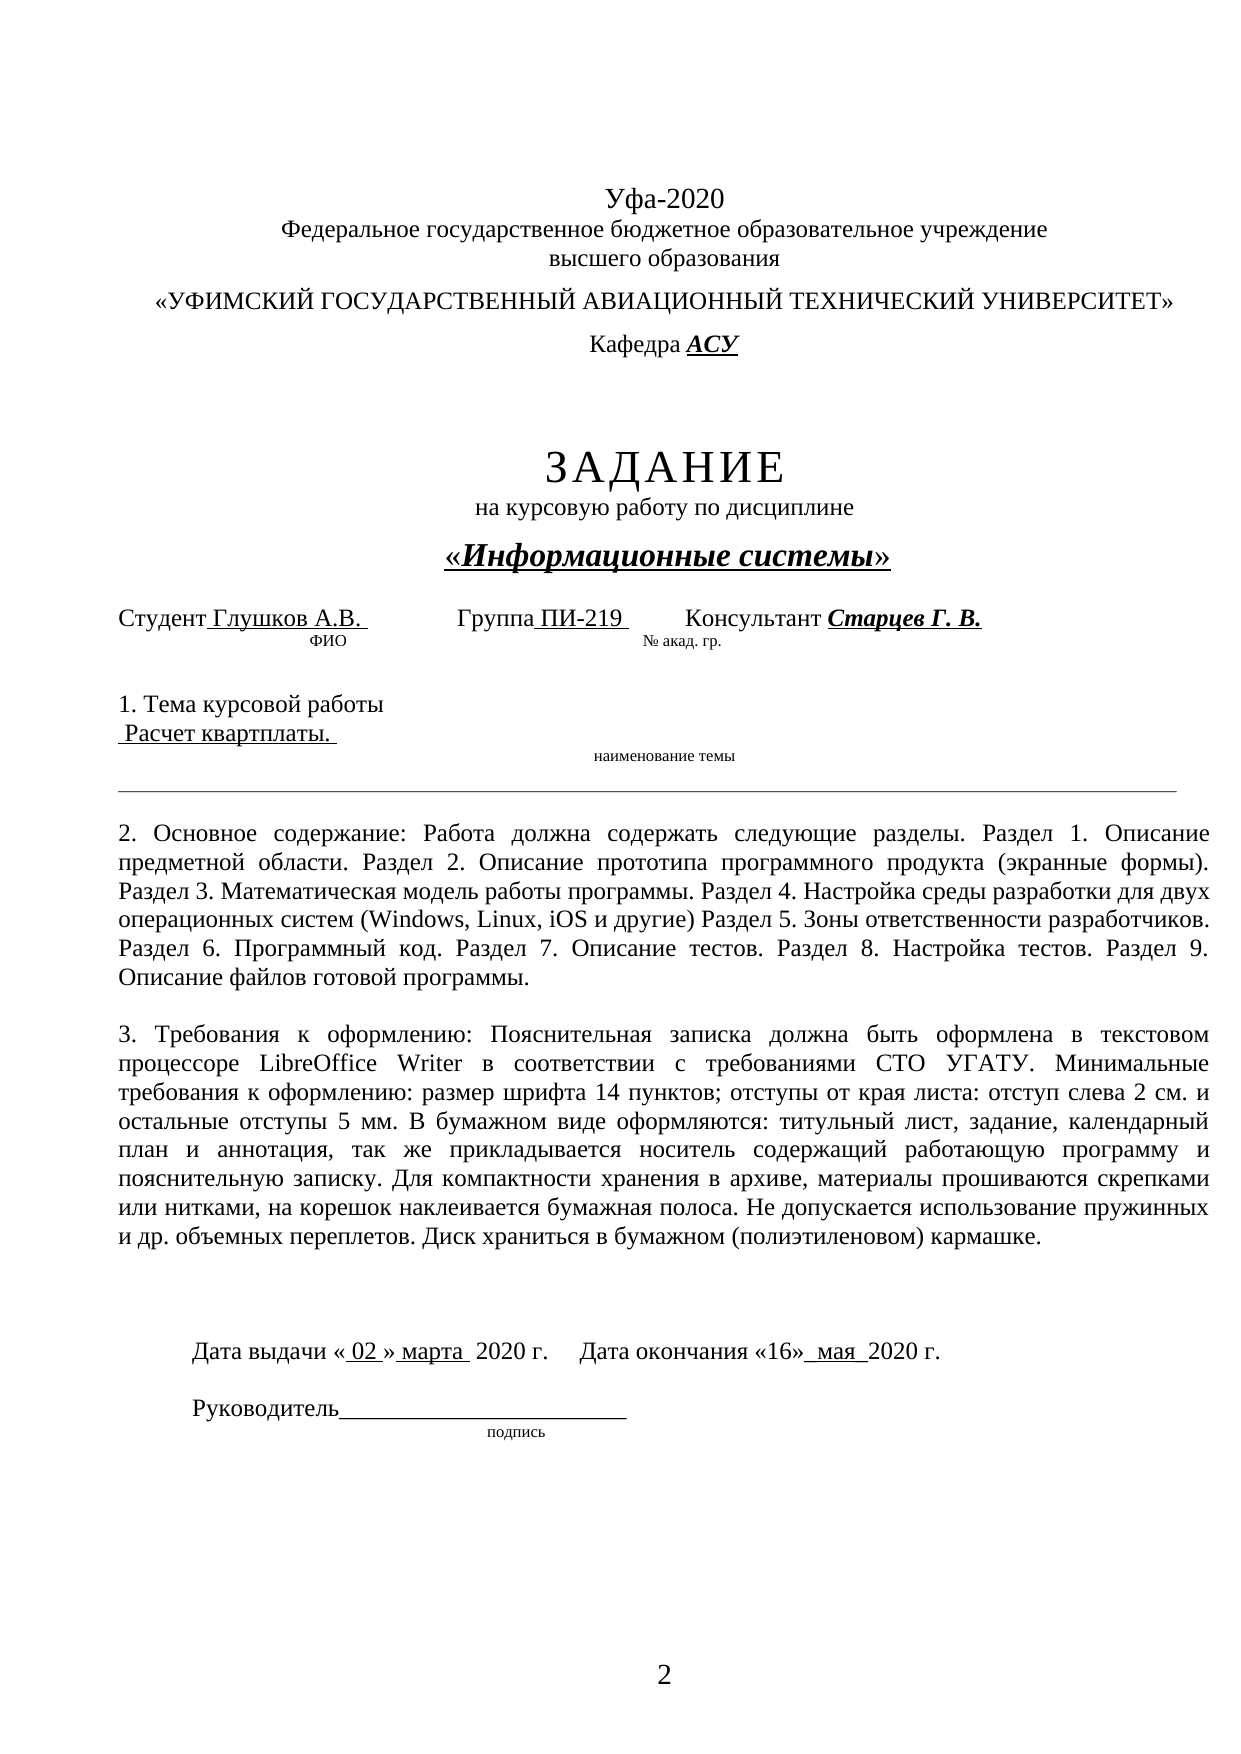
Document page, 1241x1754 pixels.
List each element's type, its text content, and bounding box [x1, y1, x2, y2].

text Расчет квартплаты. [118, 718, 1211, 746]
text высшего образования [118, 243, 1211, 272]
text подпись [118, 1422, 1211, 1451]
text Уфа-2020 [118, 181, 1211, 214]
text ЗАДАНИЕ [118, 440, 1211, 492]
text «УФИМСКИЙ ГОСУДАРСТВЕННЫЙ АВИАЦИОННЫЙ ТЕХНИЧЕСКИЙ УНИВЕРСИТЕТ» [118, 286, 1211, 315]
text Кафедра АСУ [118, 329, 1211, 358]
text Студент Глушков А.В. Группа ПИ-219 Консультант Старцев Г. В. [118, 603, 1211, 631]
text ФИО № акад. гр. [118, 631, 1211, 660]
text «Информационные системы» [118, 536, 1211, 574]
text Федеральное государственное бюджетное образовательное учреждение [118, 214, 1211, 243]
text 1. Тема курсовой работы [118, 689, 1211, 718]
text Дата выдачи « 02 » марта 2020 г. Дата окончания «16»_мая_2020 г. [118, 1336, 1211, 1364]
text 3. Требования к оформлению: Пояснительная записка должна быть оформлена в текстовом процессоре LibreOffice Writer в соответствии с требованиями СТО УГАТУ. Минимальные требования к оформлению: размер шрифта 14 пунктов; отступы от края листа: отступ слева 2 см. и остальные отступы 5 мм. В бумажном виде оформляются: титульный лист, задание, календарный план и аннотация, так же прикладывается носитель содержащий работающую программу и пояснительную записку. Для компактности хранения в архиве, материалы прошиваются скрепками или нитками, на корешок наклеивается бумажная полоса. Не допускается использование пружинных и др. объемных переплетов. Диск храниться в бумажном (полиэтиленовом) кармашке. [118, 1019, 1211, 1249]
text Руководитель_______________________ [118, 1393, 1211, 1422]
text _______________________________________________________________________________________________________________________________ [118, 775, 1211, 804]
text наименование темы [118, 746, 1211, 775]
text на курсовую работу по дисциплине [118, 492, 1211, 521]
text 2. Основное содержание: Работа должна содержать следующие разделы. Раздел 1. Описание предметной области. Раздел 2. Описание прототипа программного продукта (экранные формы). Раздел 3. Математическая модель работы программы. Раздел 4. Настройка среды разработки для двух операционных систем (Windows, Linux, iOS и другие) Раздел 5. Зоны ответственности разработчиков. Раздел 6. Программный код. Раздел 7. Описание тестов. Раздел 8. Настройка тестов. Раздел 9. Описание файлов готовой программы. [118, 818, 1211, 991]
